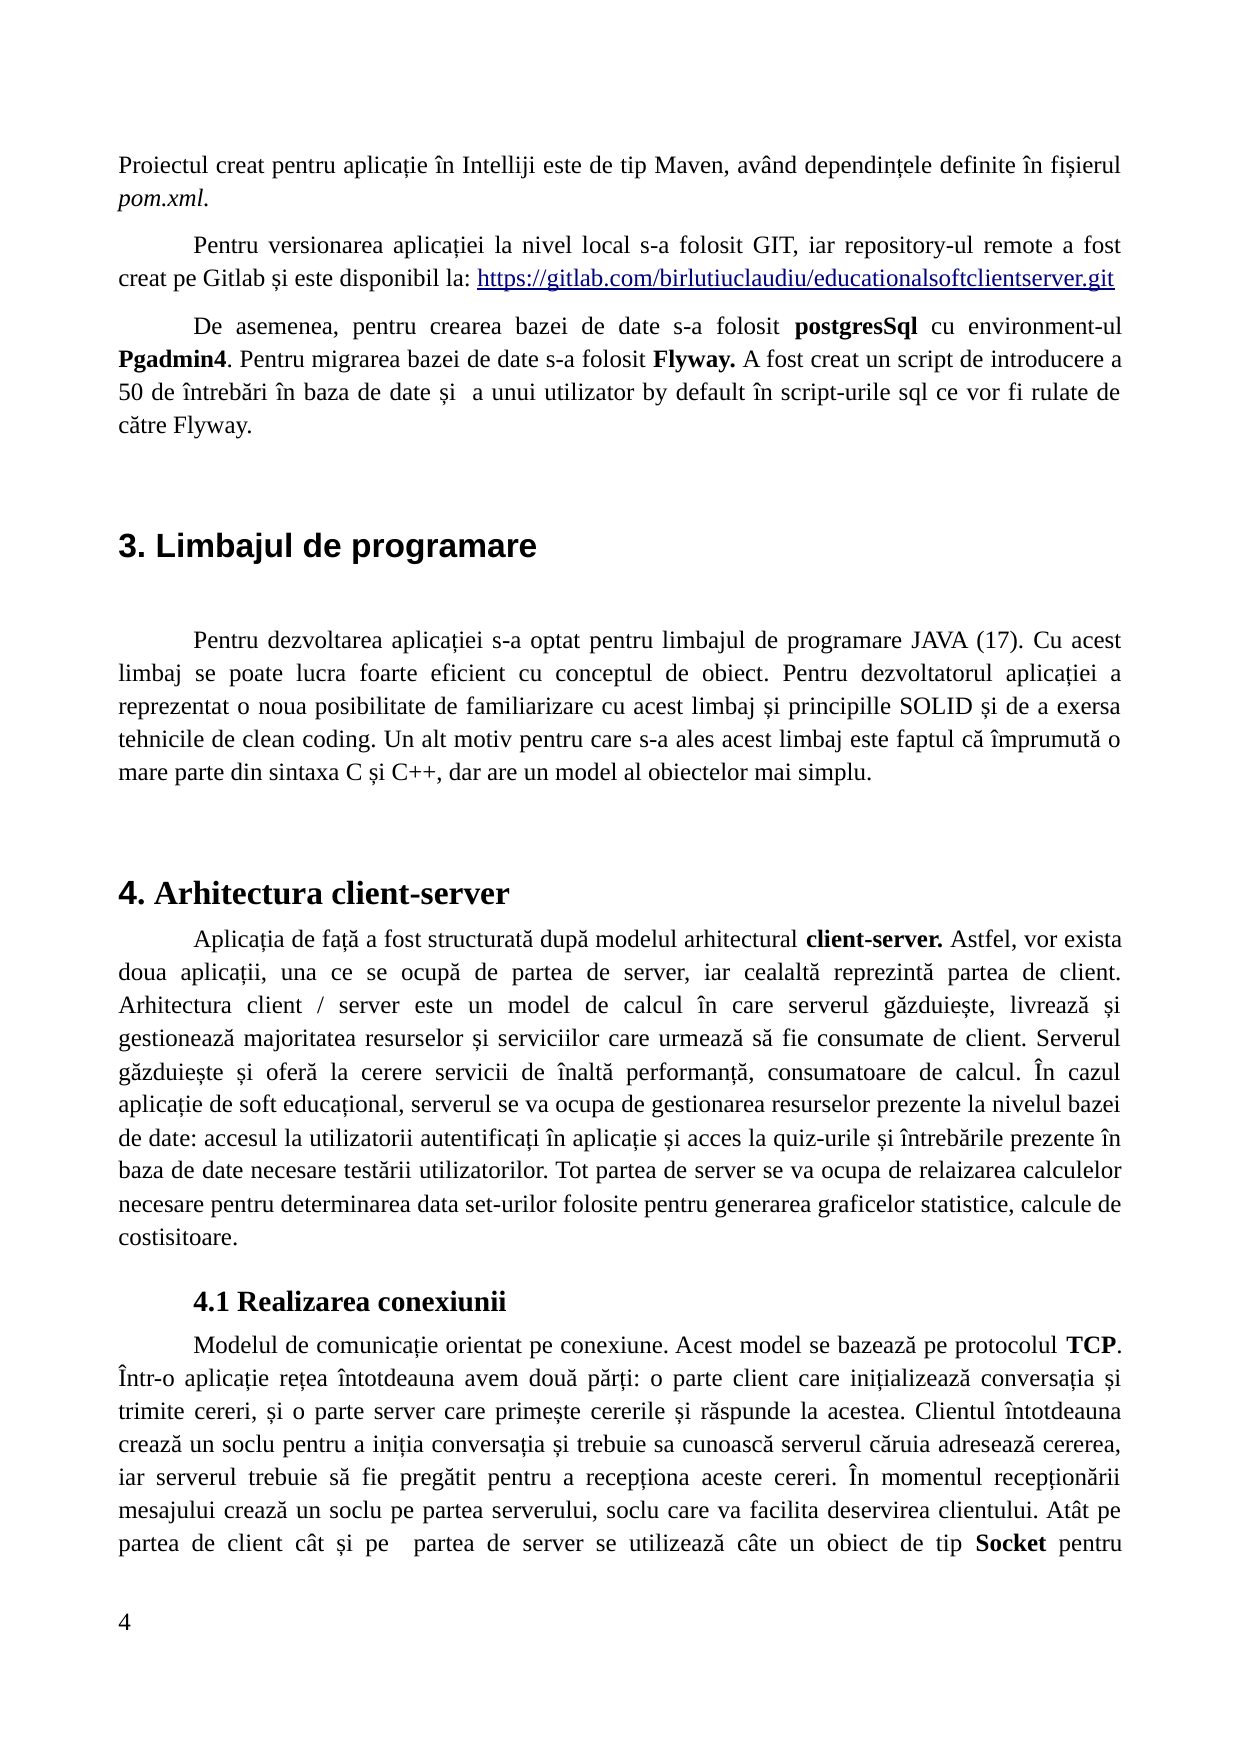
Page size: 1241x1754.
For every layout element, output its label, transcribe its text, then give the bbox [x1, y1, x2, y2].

text De asemenea, pentru crearea bazei de date s-a folosit postgresSql cu environment-ul Pgadmin4. Pentru migrarea bazei de date s-a folosit Flyway. A fost creat un script de introducere a 50 de întrebări în baza de date și a unui utilizator by default în script-urile sql ce vor fi rulate de către Flyway. [118, 311, 1122, 439]
text Pentru dezvoltarea aplicației s-a optat pentru limbajul de programare JAVA (17). Cu acest limbaj se poate lucra foarte eficient cu conceptul de obiect. Pentru dezvoltatorul aplicației a reprezentat o noua posibilitate de familiarizare cu acest limbaj și principille SOLID și de a exersa tehnicile de clean coding. Un alt motiv pentru care s-a ales acest limbaj este faptul că împrumută o mare parte din sintaxa C și C++, dar are un model al obiectelor mai simplu. [118, 625, 1122, 786]
subtitle 3. Limbajul de programare [118, 526, 1122, 565]
text Modelul de comunicație orientat pe conexiune. Acest model se bazează pe protocolul TCP. Într-o aplicație rețea întotdeauna avem două părți: o parte client care inițializează conversația și trimite cereri, și o parte server care primește cererile și răspunde la acestea. Clientul întotdeauna crează un soclu pentru a iniția conversația și trebuie sa cunoască serverul căruia adresează cererea, iar serverul trebuie să fie pregătit pentru a recepționa aceste cereri. În momentul recepționării mesajului crează un soclu pe partea serverului, soclu care va facilita deservirea clientului. Atât pe partea de client cât și pe partea de server se utilizează câte un obiect de tip Socket pentru [118, 1330, 1122, 1557]
subtitle 4.1 Realizarea conexiunii [118, 1284, 1122, 1318]
text Aplicația de față a fost structurată după modelul arhitectural client-server. Astfel, vor exista doua aplicații, una ce se ocupă de partea de server, iar cealaltă reprezintă partea de client. Arhitectura client / server este un model de calcul în care serverul găzduiește, livrează și gestionează majoritatea resurselor și serviciilor care urmează să fie consumate de client. Serverul găzduiește și oferă la cerere servicii de înaltă performanță, consumatoare de calcul. În cazul aplicație de soft educațional, serverul se va ocupa de gestionarea resurselor prezente la nivelul bazei de date: accesul la utilizatorii autentificați în aplicație și acces la quiz-urile și întrebările prezente în baza de date necesare testării utilizatorilor. Tot partea de server se va ocupa de relaizarea calculelor necesare pentru determinarea data set-urilor folosite pentru generarea graficelor statistice, calcule de costisitoare. [118, 924, 1122, 1250]
text Pentru versionarea aplicației la nivel local s-a folosit GIT, iar repository-ul remote a fost creat pe Gitlab și este disponibil la: https://gitlab.com/birlutiuclaudiu/educationalsoftclientserver.git [118, 231, 1122, 292]
text Proiectul creat pentru aplicație în Intelliji este de tip Maven, având dependințele definite în fișierul pom.xml. [118, 150, 1122, 212]
subtitle 4. Arhitectura client-server [118, 873, 1122, 912]
